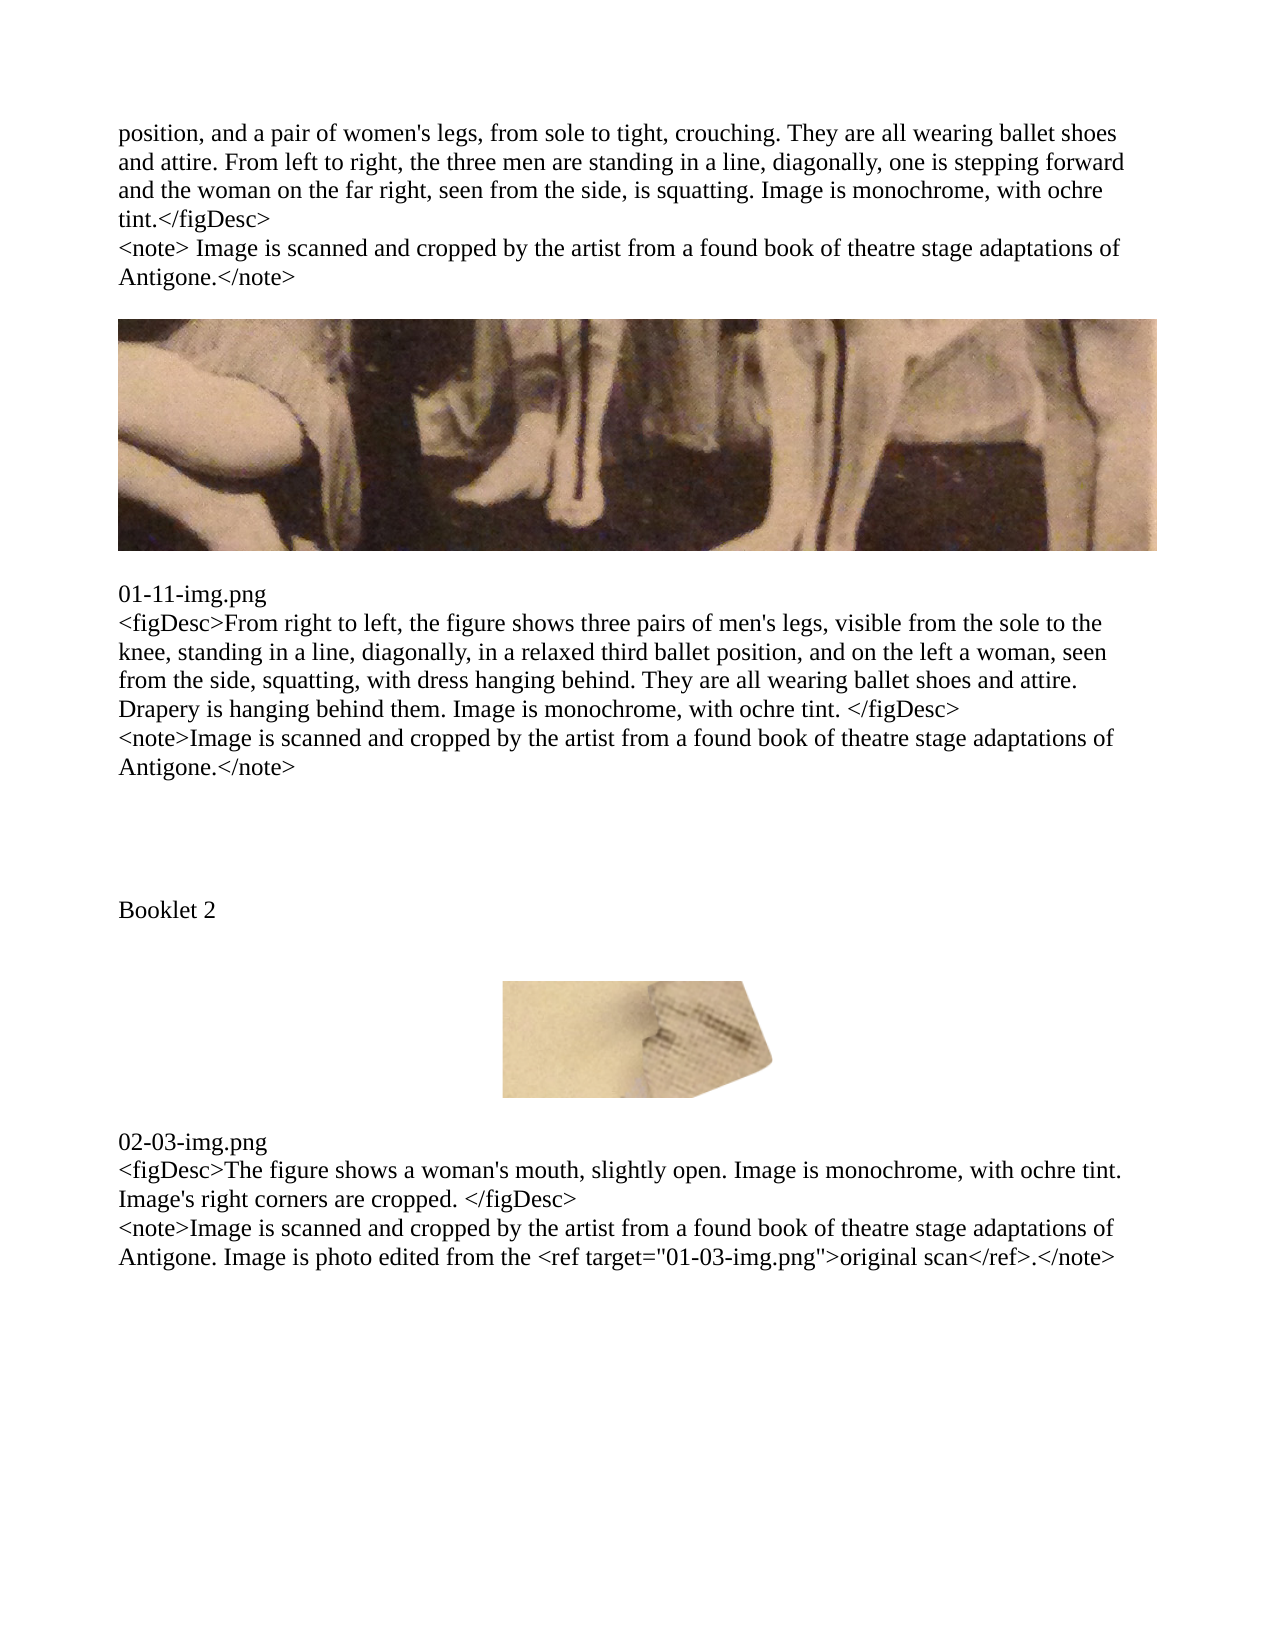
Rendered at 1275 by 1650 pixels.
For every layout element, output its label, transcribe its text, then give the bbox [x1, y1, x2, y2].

picture [118, 319, 1157, 551]
text 02-03-img.png [118, 1127, 1157, 1155]
text <note> Image is scanned and cropped by the artist from a found book of theatre stage adaptations of Antigone.</note> [118, 233, 1157, 291]
text <note>Image is scanned and cropped by the artist from a found book of theatre stage adaptations of Antigone. Image is photo edited from the <ref target="01-03-img.png">original scan</ref>.</note> [118, 1213, 1157, 1270]
text <figDesc>From right to left, the figure shows three pairs of men's legs, visible from the sole to the knee, standing in a line, diagonally, in a relaxed third ballet position, and on the left a woman, seen from the side, squatting, with dress hanging behind. They are all wearing ballet shoes and attire. Drapery is hanging behind them. Image is monochrome, with ochre tint. </figDesc> [118, 608, 1157, 723]
picture [502, 981, 773, 1098]
text position, and a pair of women's legs, from sole to tight, crouching. They are all wearing ballet shoes and attire. From left to right, the three men are standing in a line, diagonally, one is stepping forward and the woman on the far right, seen from the side, is squatting. Image is monochrome, with ochre tint.</figDesc> [118, 118, 1157, 233]
text <note>Image is scanned and cropped by the artist from a found book of theatre stage adaptations of Antigone.</note> [118, 723, 1157, 780]
text 01-11-img.png [118, 579, 1157, 608]
text <figDesc>The figure shows a woman's mouth, slightly open. Image is monochrome, with ochre tint. Image's right corners are cropped. </figDesc> [118, 1155, 1157, 1213]
text Booklet 2 [118, 895, 1157, 924]
